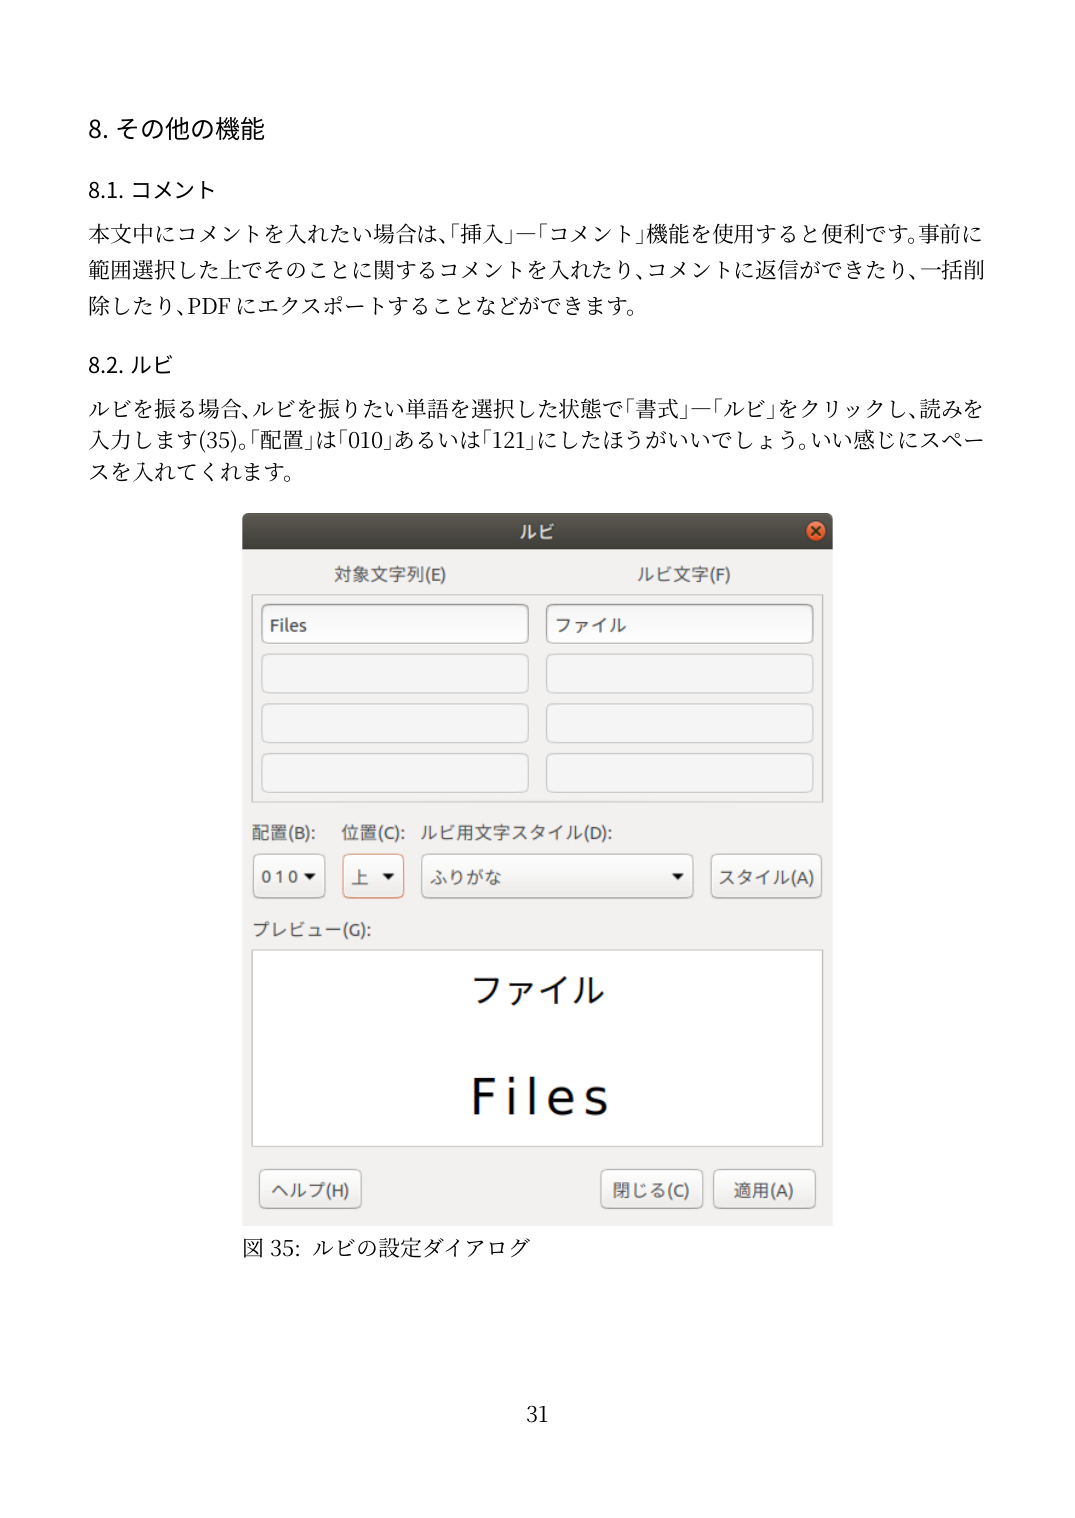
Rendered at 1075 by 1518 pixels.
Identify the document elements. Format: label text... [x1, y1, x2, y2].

text 図 35: ルビの設定ダイアログ [242, 1226, 833, 1263]
subtitle ルビ [88, 348, 986, 380]
subtitle その他の機能 [88, 109, 986, 146]
text ルビを振る場合、ルビを振りたい単語を選択した状態で「書式」―「ルビ」をクリックし、読みを入力します(図 35)。「配置」は「010」あるいは「121」にしたほうがいいでしょう。いい感じにスペースを入れてくれます。 [242, 501, 833, 513]
text ルビを振る場合、ルビを振りたい単語を選択した状態で「書式」―「ルビ」をクリックし、読みを入力します(図 35)。「配置」は「010」あるいは「121」にしたほうがいいでしょう。いい感じにスペースを入れてくれます。 [88, 392, 986, 487]
subtitle コメント [88, 173, 986, 204]
text 本文中にコメントを入れたい場合は、「挿入」―「コメント」機能を使用すると便利です。事前に範囲選択した上でそのことに関するコメントを入れたり、コメントに返信ができたり、一括削除したり、PDFにエクスポートすることなどができます。 [88, 217, 986, 321]
picture [242, 513, 833, 1226]
